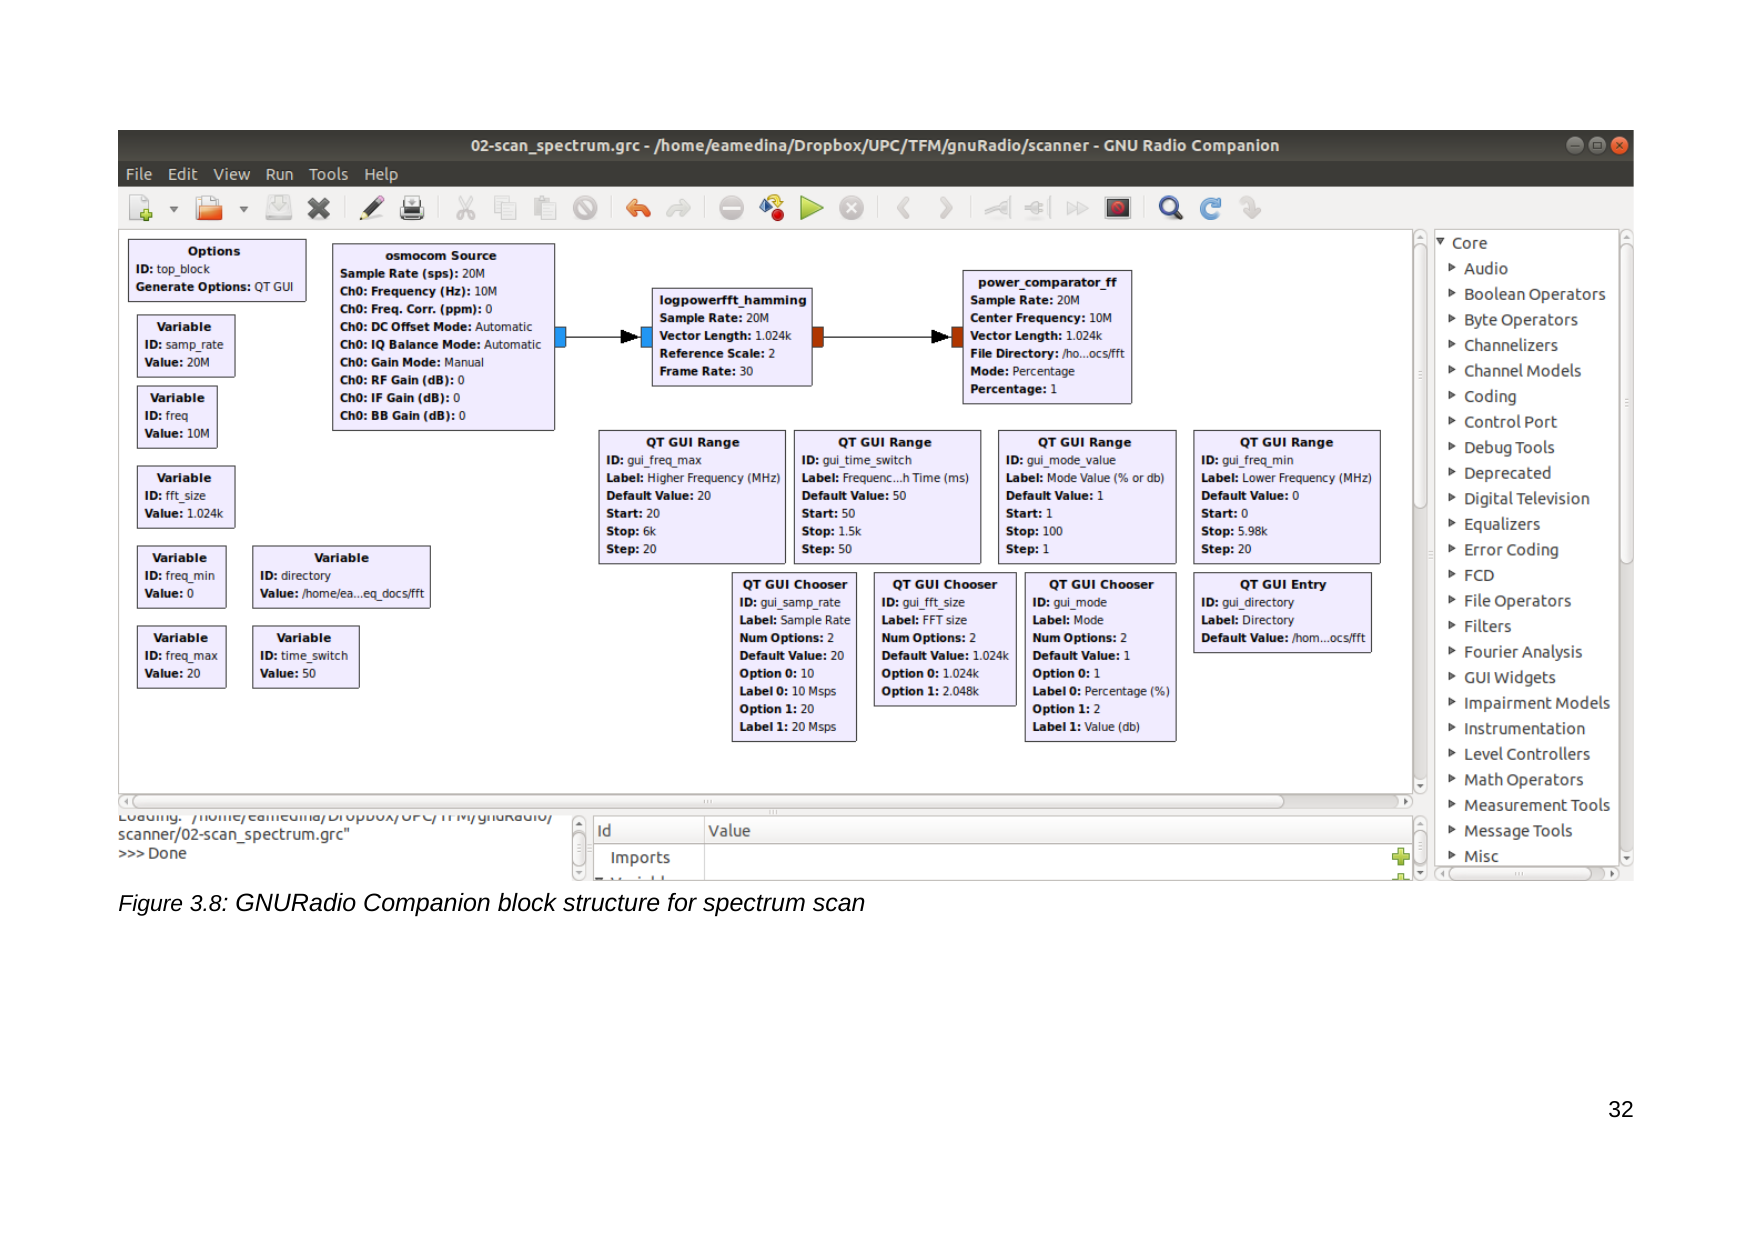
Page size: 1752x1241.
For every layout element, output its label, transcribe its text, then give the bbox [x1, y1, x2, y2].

text Figure 3.8: GNURadio Companion block structure for spectrum scan [118, 881, 1634, 917]
picture [118, 130, 1634, 881]
